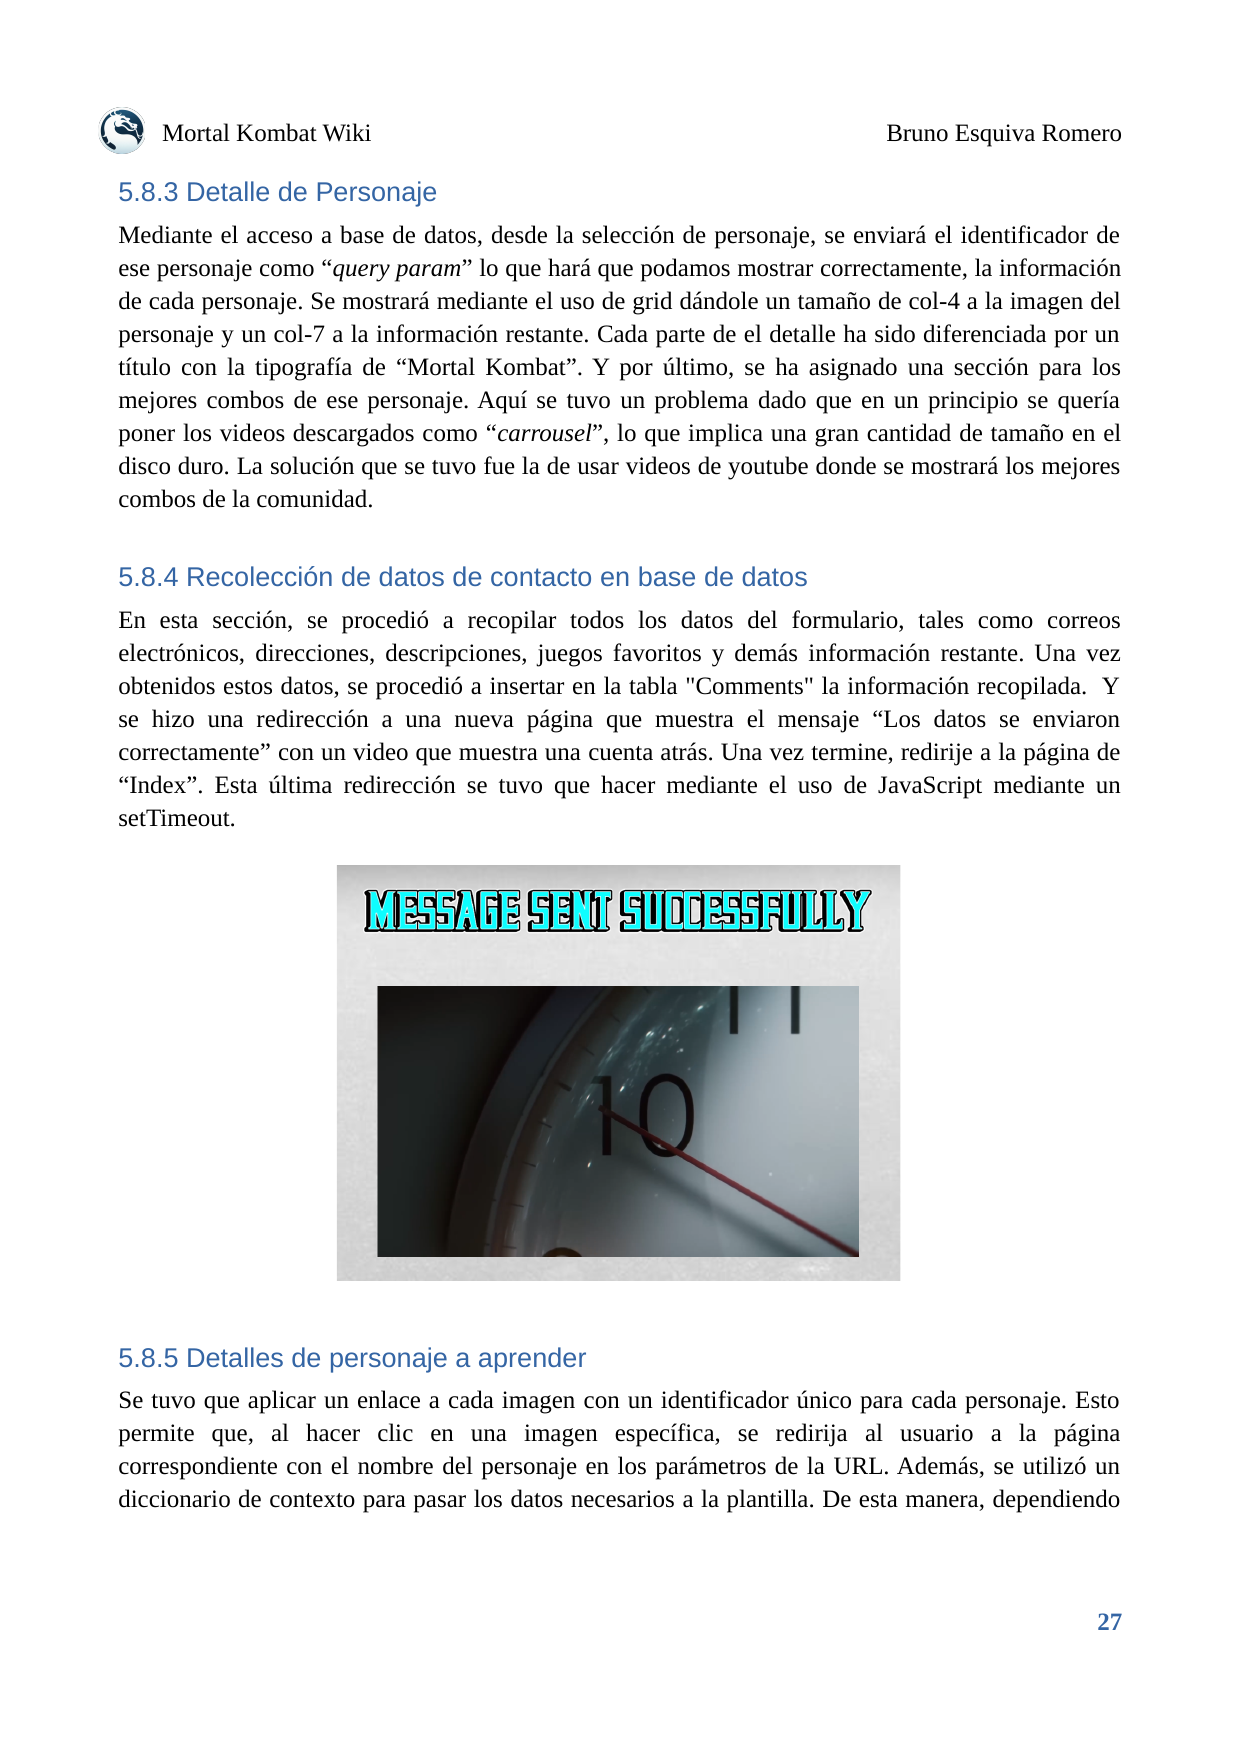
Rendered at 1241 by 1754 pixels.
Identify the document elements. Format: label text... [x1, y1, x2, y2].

picture [98, 107, 145, 154]
text Se tuvo que aplicar un enlace a cada imagen con un identificador único para cada personaje. Esto permite que, al hacer clic en una imagen específica, se redirija al usuario a la página correspondiente con el nombre del personaje en los parámetros de la URL. Además, se utilizó un diccionario de contexto para pasar los datos necesarios a la plantilla. De esta manera, dependiendo [118, 1385, 1122, 1513]
subtitle 5.8.3 Detalle de Personaje [118, 176, 1122, 208]
text Mediante el acceso a base de datos, desde la selección de personaje, se enviará el identificador de ese personaje como “query param” lo que hará que podamos mostrar correctamente, la información de cada personaje. Se mostrará mediante el uso de grid dándole un tamaño de col-4 a la imagen del personaje y un col-7 a la información restante. Cada parte de el detalle ha sido diferenciada por un título con la tipografía de “Mortal Kombat”. Y por último, se ha asignado una sección para los mejores combos de ese personaje. Aquí se tuvo un problema dado que en un principio se quería poner los videos descargados como “carrousel”, lo que implica una gran cantidad de tamaño en el disco duro. La solución que se tuvo fue la de usar videos de youtube donde se mostrará los mejores combos de la comunidad. [118, 220, 1122, 513]
picture [336, 865, 901, 1281]
text En esta sección, se procedió a recopilar todos los datos del formulario, tales como correos electrónicos, direcciones, descripciones, juegos favoritos y demás información restante. Una vez obtenidos estos datos, se procedió a insertar en la tabla "Comments" la información recopilada. Y se hizo una redirección a una nueva página que muestra el mensaje “Los datos se enviaron correctamente” con un video que muestra una cuenta atrás. Una vez termine, redirije a la página de “Index”. Esta última redirección se tuvo que hacer mediante el uso de JavaScript mediante un setTimeout. [118, 605, 1122, 832]
subtitle 5.8.5 Detalles de personaje a aprender [118, 1342, 1122, 1373]
subtitle 5.8.4 Recolección de datos de contacto en base de datos [118, 561, 1122, 593]
